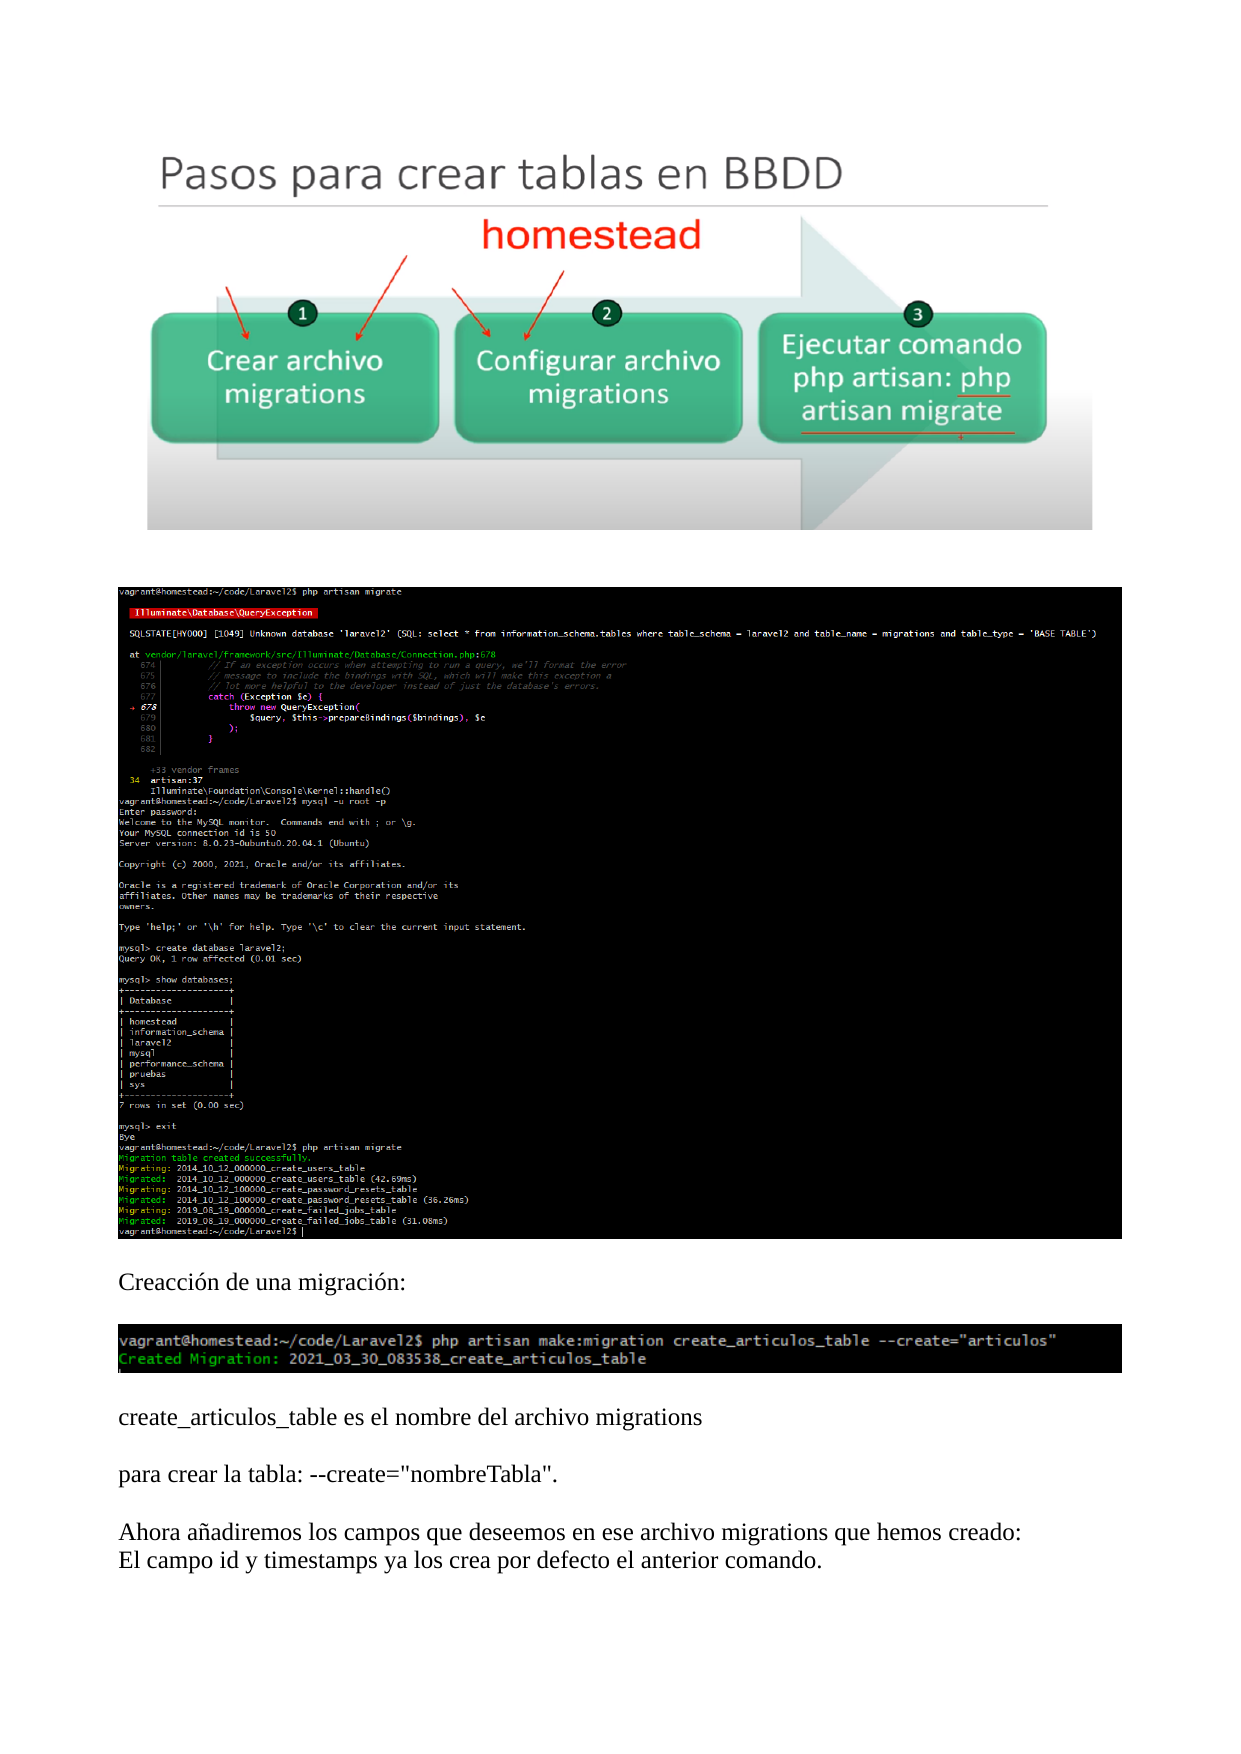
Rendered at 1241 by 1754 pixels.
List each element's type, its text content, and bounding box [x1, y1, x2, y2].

text para crear la tabla: --create="nombreTabla". [118, 1459, 1122, 1488]
picture [147, 118, 1093, 530]
picture [118, 587, 1122, 1239]
text Creacción de una migración: [118, 1267, 1122, 1296]
text El campo id y timestamps ya los crea por defecto el anterior comando. [118, 1546, 1122, 1574]
text create_articulos_table es el nombre del archivo migrations [118, 1402, 1122, 1431]
picture [118, 1324, 1122, 1373]
text Ahora añadiremos los campos que deseemos en ese archivo migrations que hemos creado: [118, 1517, 1122, 1546]
